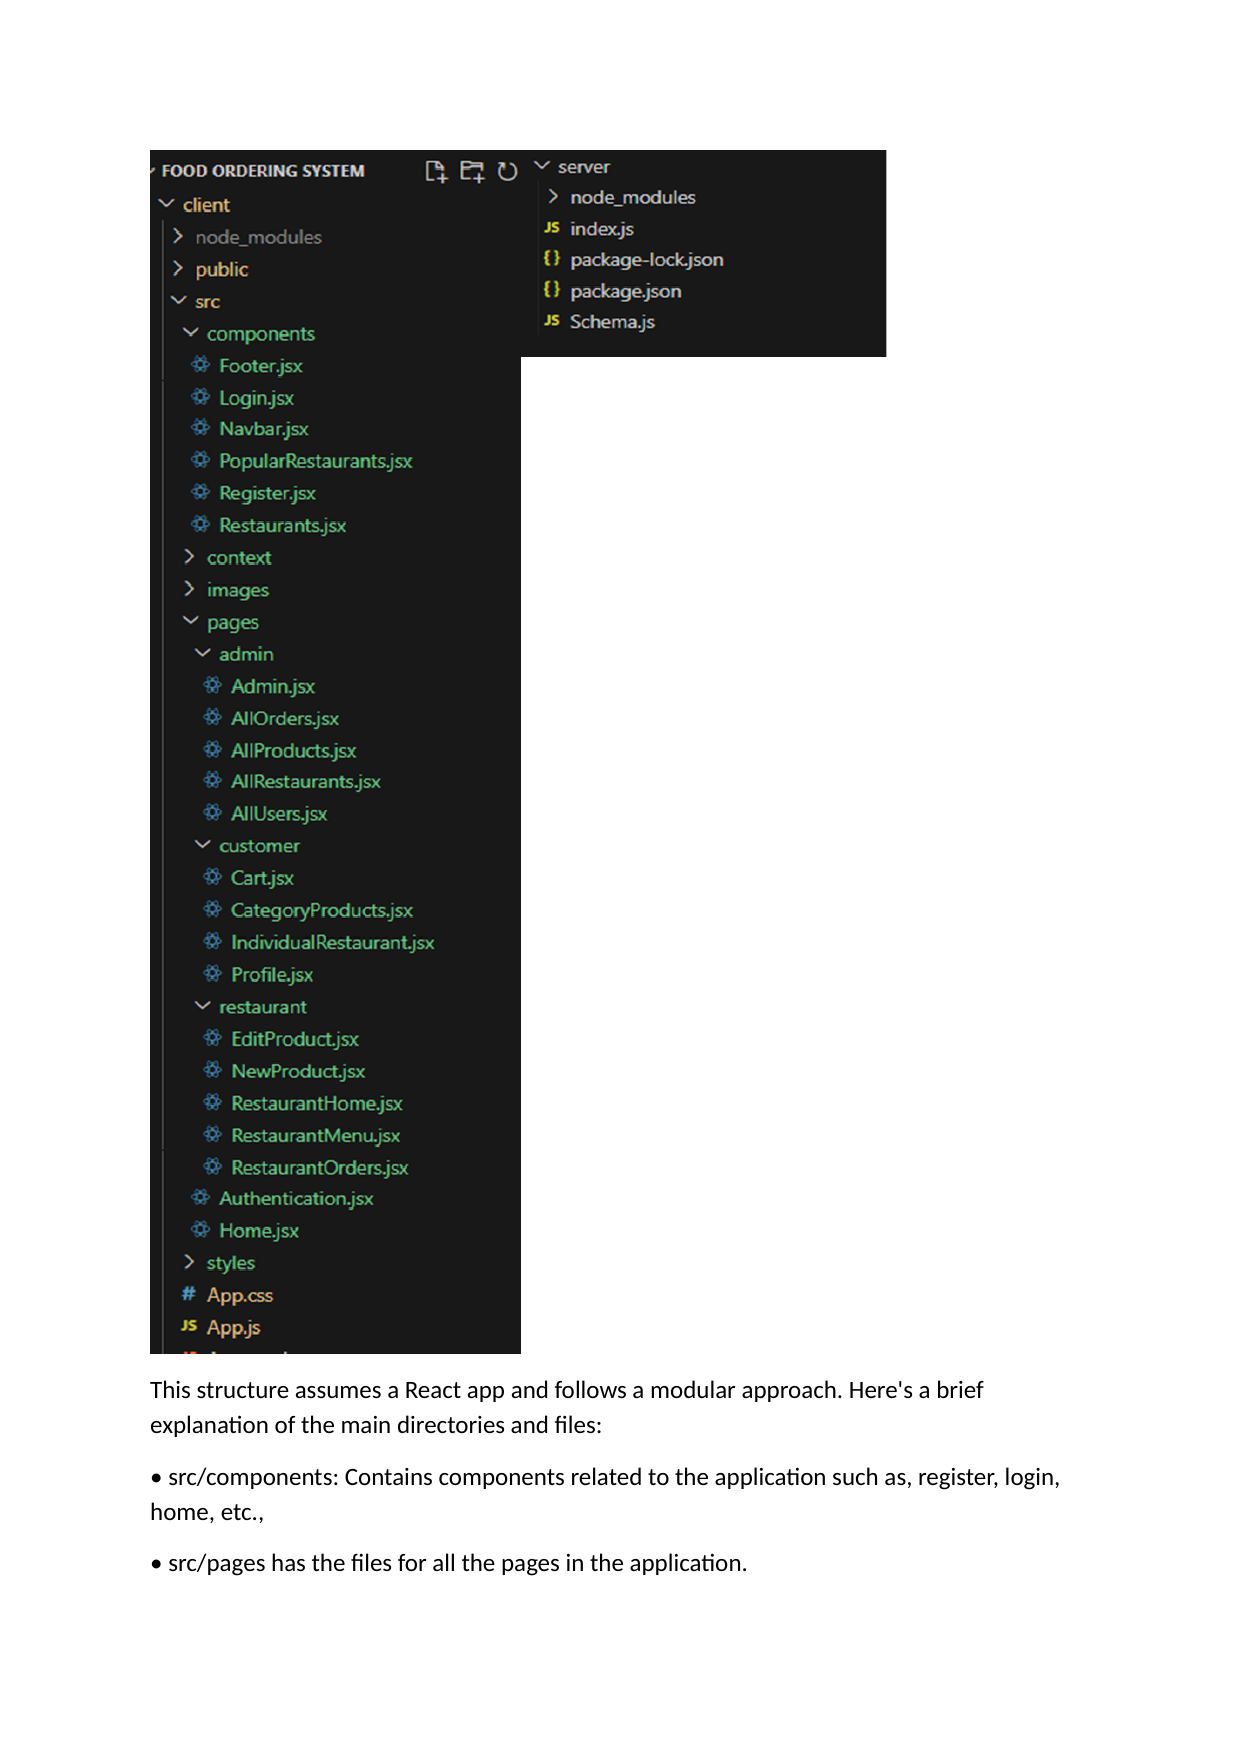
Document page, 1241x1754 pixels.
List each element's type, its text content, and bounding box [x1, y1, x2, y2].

text • src/pages has the files for all the pages in the application. [150, 1548, 1090, 1578]
text This structure assumes a React app and follows a modular approach. Here's a brief explanation of the main directories and files: [150, 1374, 1090, 1440]
text • src/components: Contains components related to the application such as, register, login, home, etc., [150, 1461, 1090, 1526]
